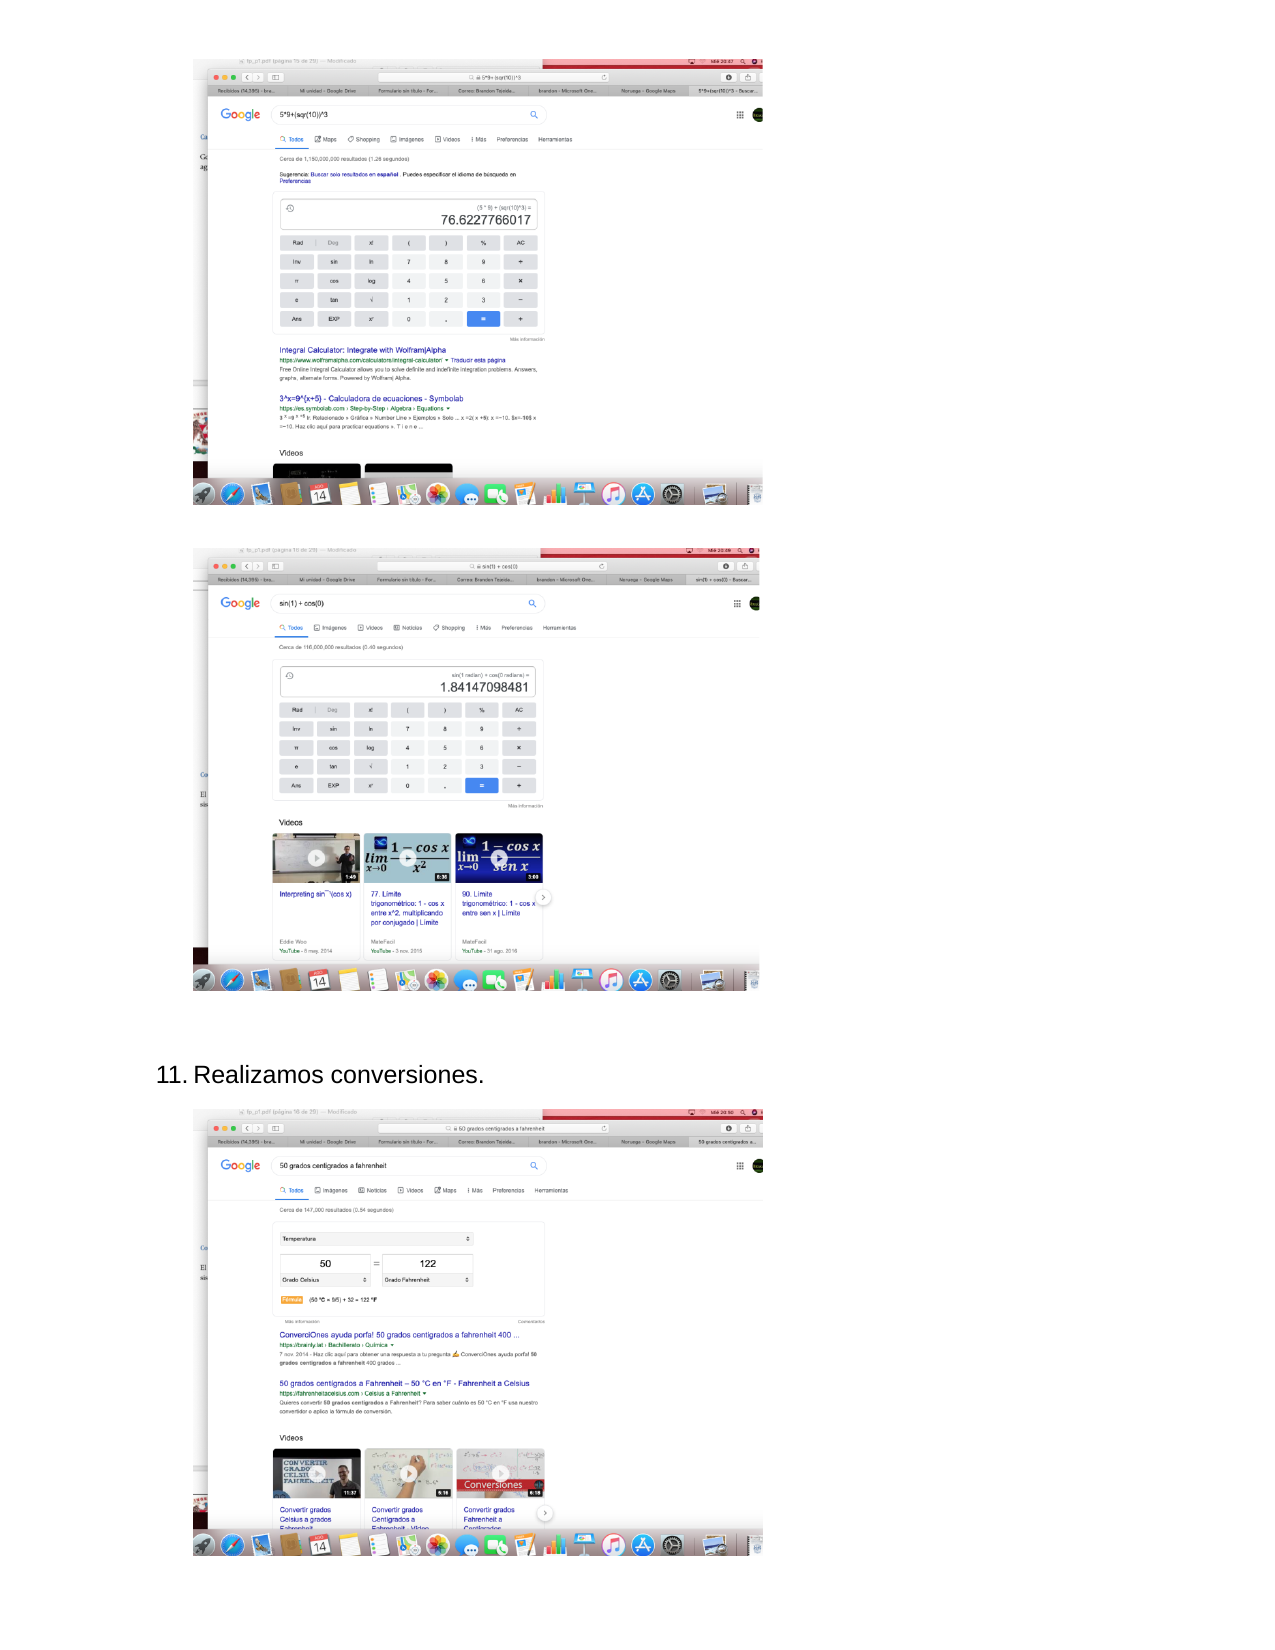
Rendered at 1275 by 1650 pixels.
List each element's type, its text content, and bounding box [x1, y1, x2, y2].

list Realizamos conversiones. [156, 1060, 1205, 1089]
